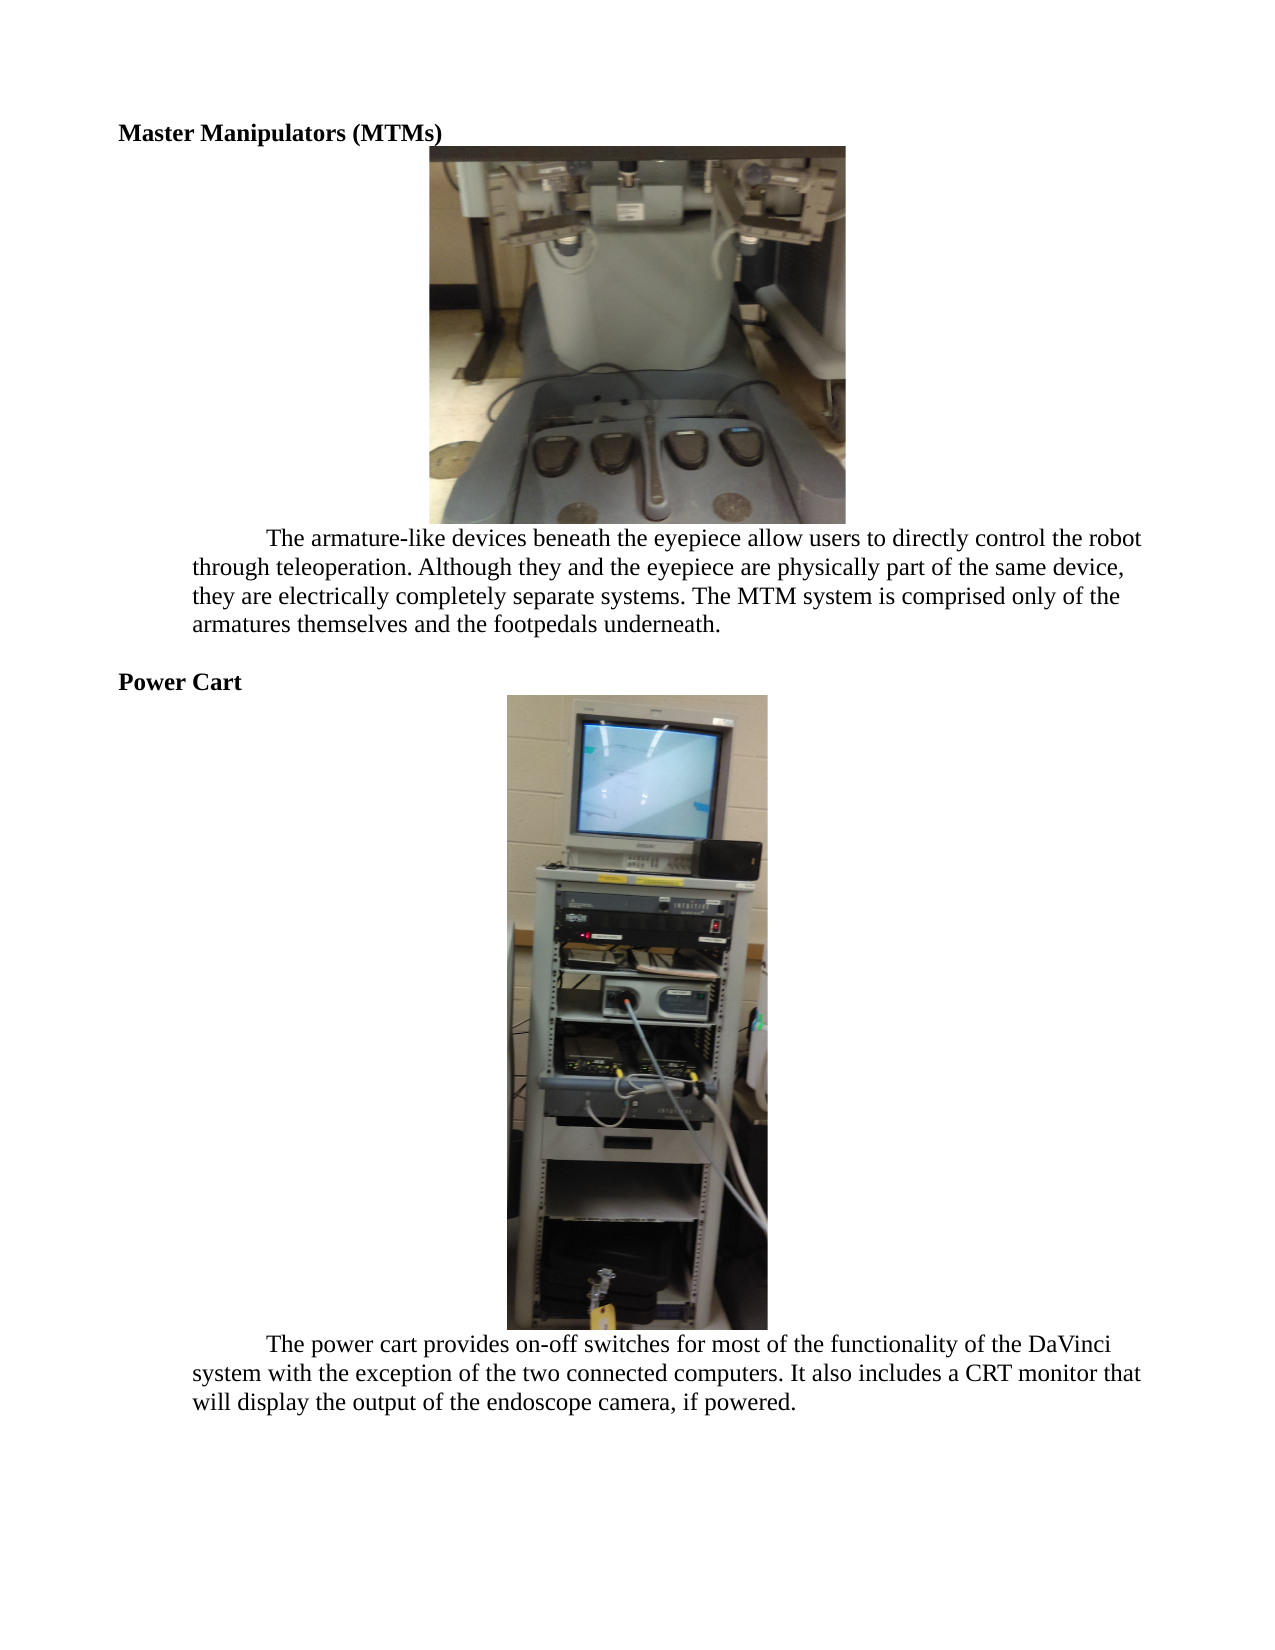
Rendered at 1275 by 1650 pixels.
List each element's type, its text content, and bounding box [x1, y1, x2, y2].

picture [551, 695, 768, 1330]
text The power cart provides on-off switches for most of the functionality of the DaVinci system with the exception of the two connected computers. It also includes a CRT monitor that will display the output of the endoscope camera, if powered. [192, 1329, 1157, 1416]
text The armature-like devices beneath the eyepiece allow users to directly control the robot through teleoperation. Although they and the eyepiece are physically part of the same device, they are electrically completely separate systems. The MTM system is comprised only of the armatures themselves and the footpedals underneath. [192, 523, 1157, 638]
text Power Cart [118, 667, 1157, 696]
picture [429, 146, 662, 524]
text Master Manipulators (MTMs) [118, 118, 1157, 147]
